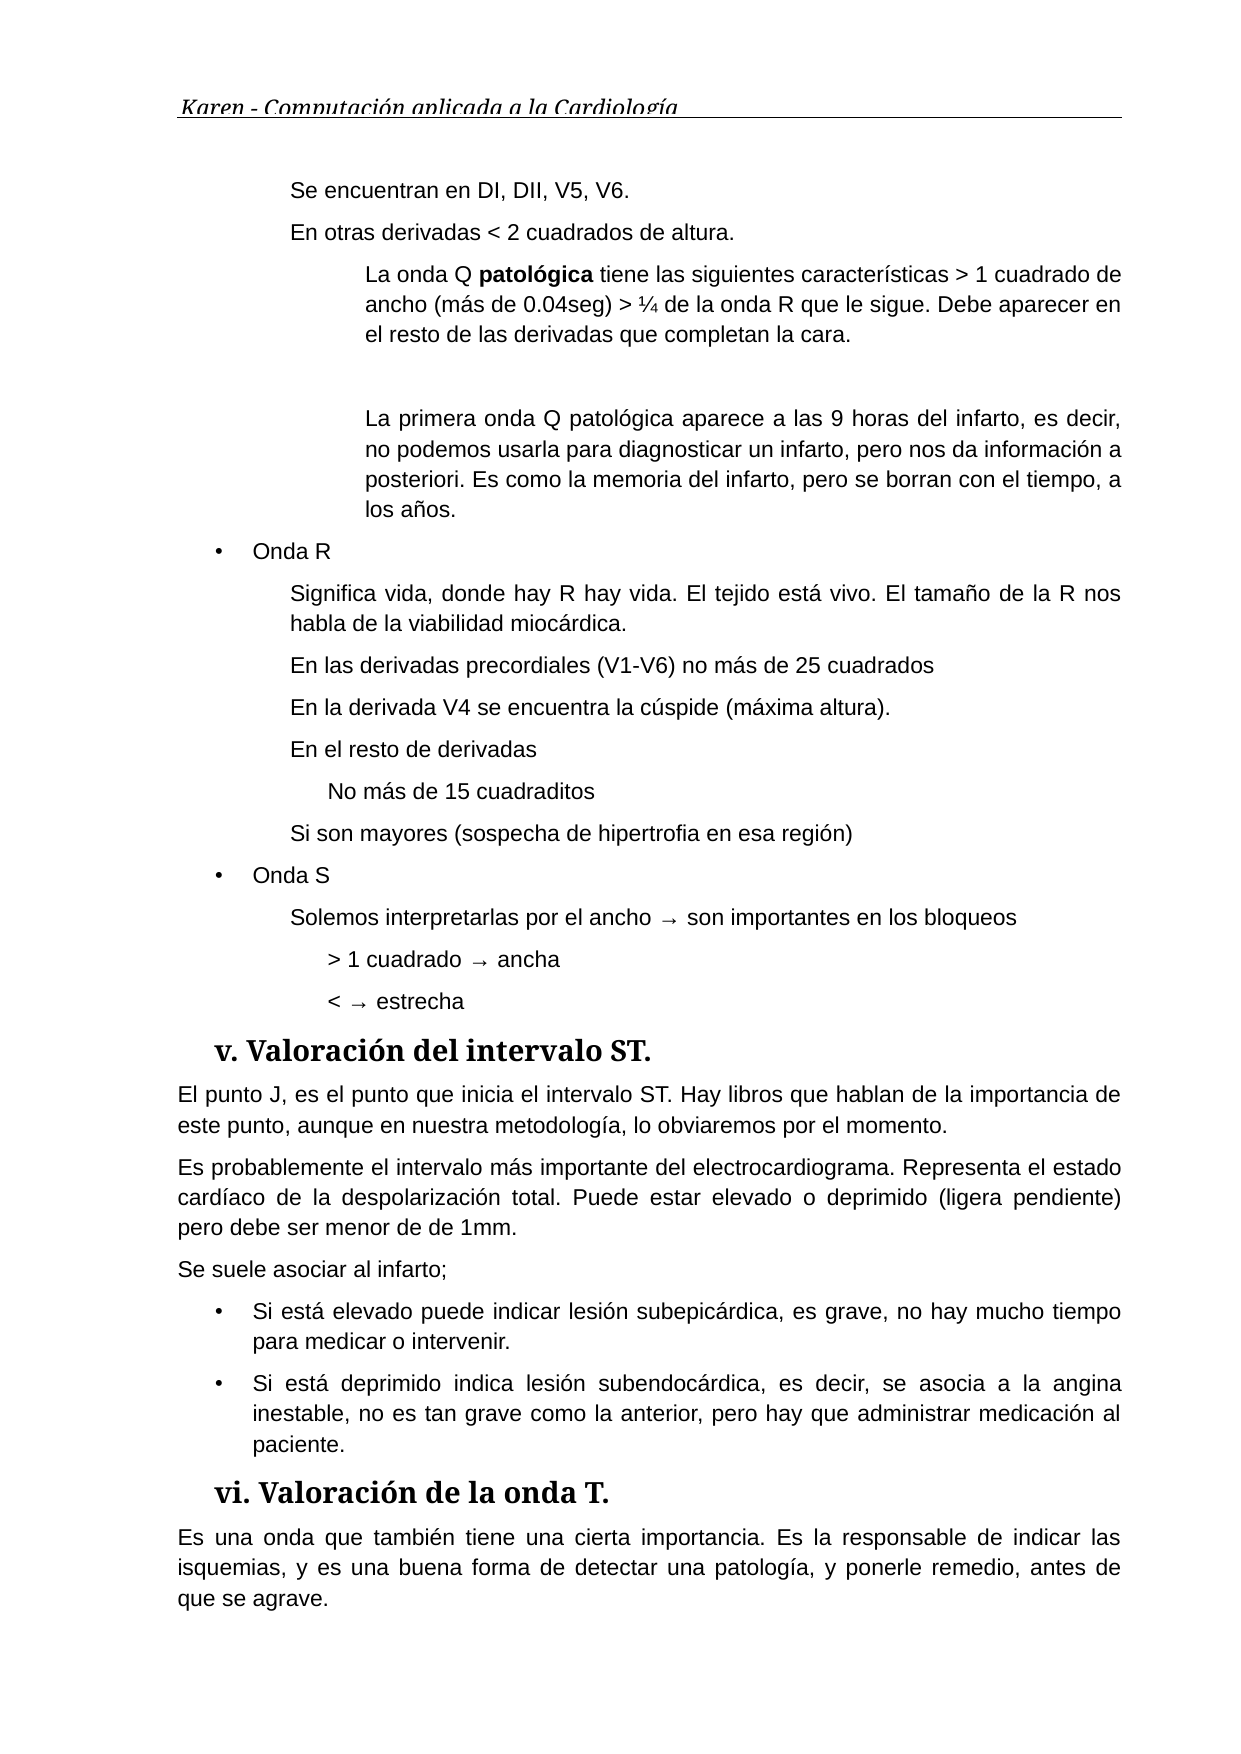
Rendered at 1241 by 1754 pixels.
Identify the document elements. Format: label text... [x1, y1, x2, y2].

list Se encuentran en DI, DII, V5, V6. [252, 177, 1122, 203]
text Es probablemente el intervalo más importante del electrocardiograma. Representa el estado cardíaco de la despolarización total. Puede estar elevado o deprimido (ligera pendiente) pero debe ser menor de de 1mm. [177, 1154, 1122, 1240]
list < → estrecha [290, 988, 1122, 1014]
text Es una onda que también tiene una cierta importancia. Es la responsable de indicar las isquemias, y es una buena forma de detectar una patología, y ponerle remedio, antes de que se agrave. [177, 1524, 1122, 1611]
list Valoración de la onda T. [207, 1473, 1122, 1512]
list Si son mayores (sospecha de hipertrofia en esa región) [252, 820, 1122, 846]
list En otras derivadas < 2 cuadrados de altura. [252, 219, 1122, 245]
list En las derivadas precordiales (V1-V6) no más de 25 cuadrados [252, 652, 1122, 678]
list No más de 15 cuadraditos [290, 778, 1122, 804]
list En el resto de derivadas [252, 736, 1122, 762]
list La onda Q patológica tiene las siguientes características > 1 cuadrado de ancho (más de 0.04seg) > ¼ de la onda R que le sigue. Debe aparecer en el resto de las derivadas que completan la cara. [327, 261, 1122, 348]
list Si está deprimido indica lesión subendocárdica, es decir, se asocia a la angina inestable, no es tan grave como la anterior, pero hay que administrar medicación al paciente. [215, 1370, 1122, 1457]
list Onda R [215, 538, 1122, 564]
list En la derivada V4 se encuentra la cúspide (máxima altura). [252, 694, 1122, 721]
text El punto J, es el punto que inicia el intervalo ST. Hay libros que hablan de la importancia de este punto, aunque en nuestra metodología, lo obviaremos por el momento. [177, 1081, 1122, 1138]
list Solemos interpretarlas por el ancho → son importantes en los bloqueos [252, 904, 1122, 930]
text Se suele asociar al infarto; [177, 1256, 1122, 1282]
list Valoración del intervalo ST. [207, 1030, 1122, 1070]
list > 1 cuadrado → ancha [290, 946, 1122, 972]
list La primera onda Q patológica aparece a las 9 horas del infarto, es decir, no podemos usarla para diagnosticar un infarto, pero nos da información a posteriori. Es como la memoria del infarto, pero se borran con el tiempo, a los años. [327, 405, 1122, 522]
list Si está elevado puede indicar lesión subepicárdica, es grave, no hay mucho tiempo para medicar o intervenir. [215, 1298, 1122, 1354]
list Onda S [215, 862, 1122, 888]
list Significa vida, donde hay R hay vida. El tejido está vivo. El tamaño de la R nos habla de la viabilidad miocárdica. [252, 580, 1122, 637]
